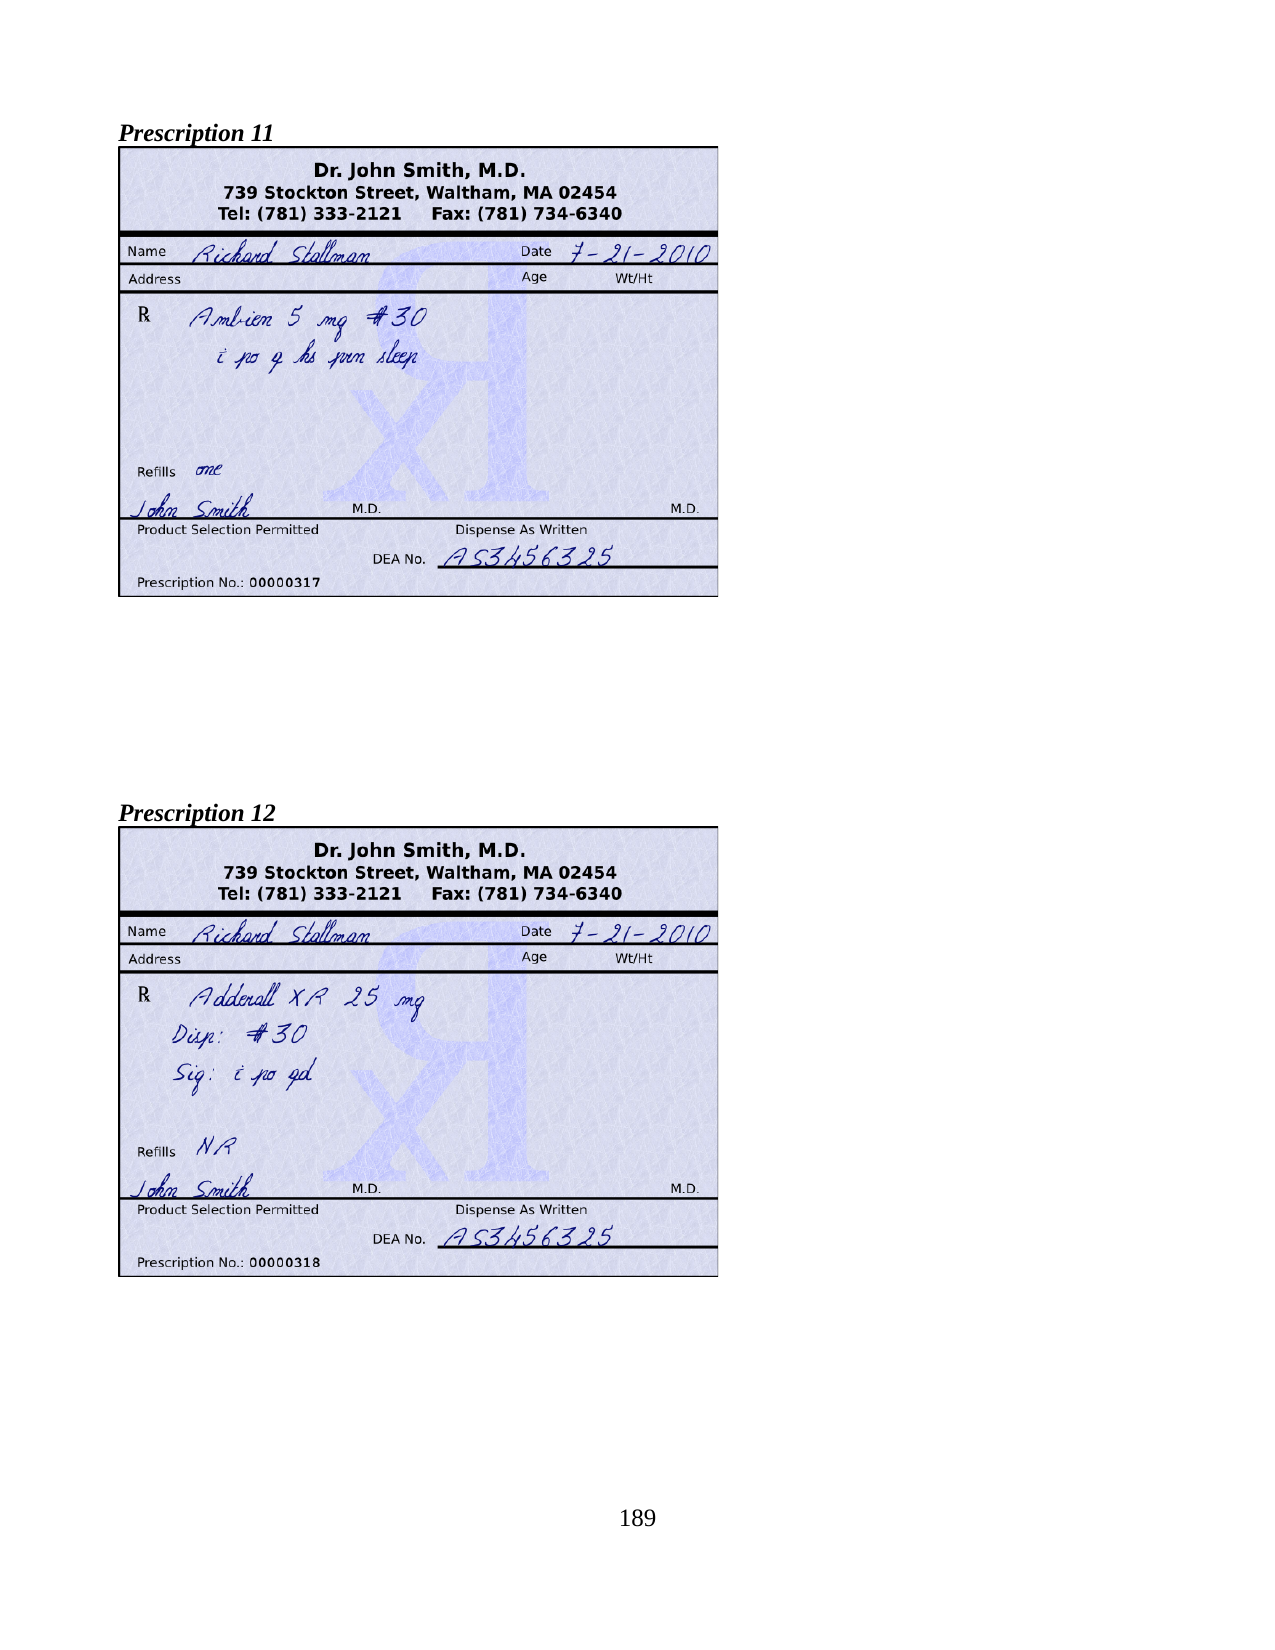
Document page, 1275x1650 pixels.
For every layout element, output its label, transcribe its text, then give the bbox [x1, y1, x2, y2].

text Prescription 12 [118, 798, 1157, 827]
text Prescription 11 [118, 118, 1157, 147]
picture [118, 146, 719, 597]
picture [118, 826, 719, 1277]
